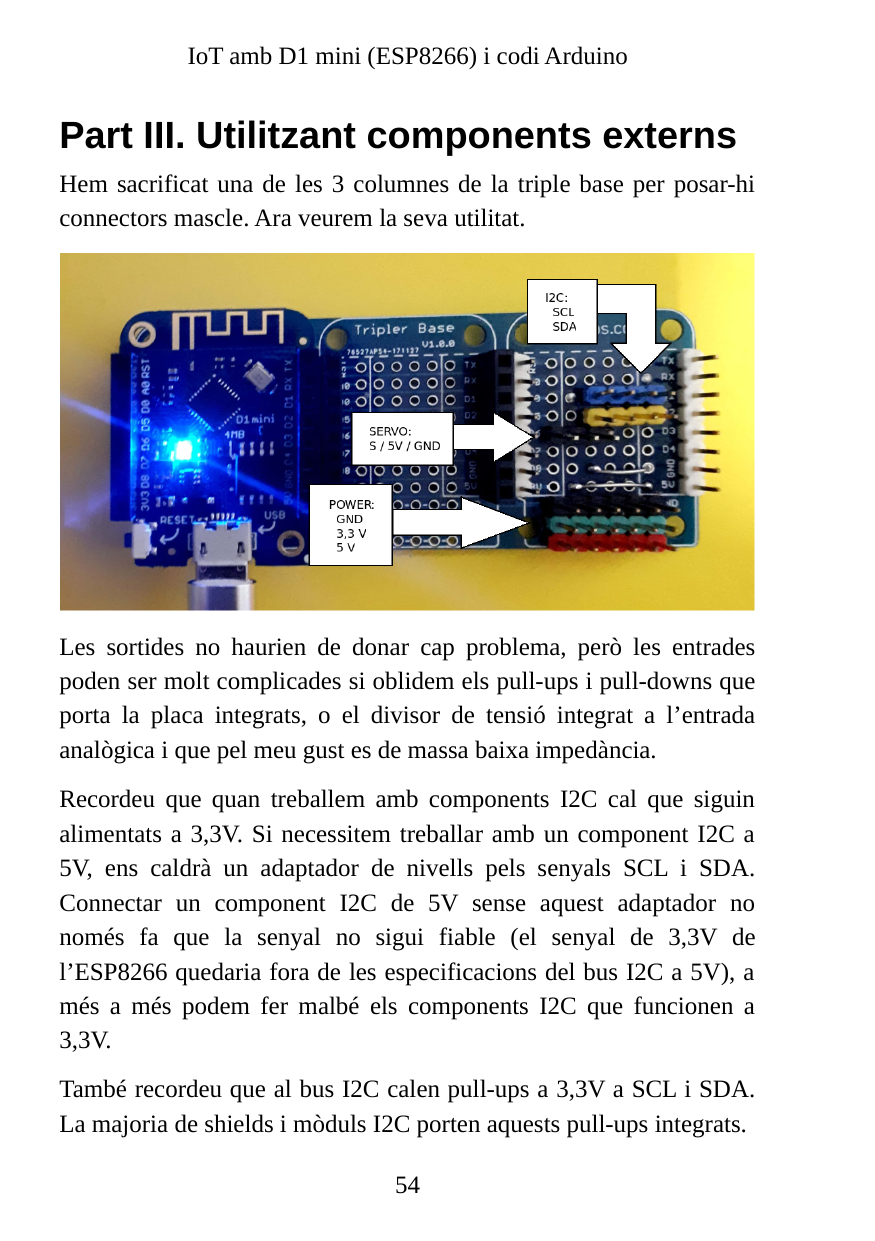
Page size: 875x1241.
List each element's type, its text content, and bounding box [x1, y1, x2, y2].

subtitle Part III. Utilitzant components externs [59, 113, 756, 156]
text També recordeu que al bus I2C calen pull-ups a 3,3V a SCL i SDA. La majoria de shields i mòduls I2C porten aquests pull-ups integrats. [59, 1074, 756, 1138]
text Recordeu que quan treballem amb components I2C cal que siguin alimentats a 3,3V. Si necessitem treballar amb un component I2C a 5V, ens caldrà un adaptador de nivells pels senyals SCL i SDA. Connectar un component I2C de 5V sense aquest adaptador no només fa que la senyal no sigui fiable (el senyal de 3,3V de l’ESP8266 quedaria fora de les especificacions del bus I2C a 5V), a més a més podem fer malbé els components I2C que funcionen a 3,3V. [59, 784, 756, 1054]
picture [59, 252, 756, 612]
text Hem sacrificat una de les 3 columnes de la triple base per posar-hi connectors mascle. Ara veurem la seva utilitat. [59, 169, 756, 232]
text Les sortides no haurien de donar cap problema, però les entrades poden ser molt complicades si oblidem els pull-ups i pull-downs que porta la placa integrats, o el divisor de tensió integrat a l’entrada analògica i que pel meu gust es de massa baixa impedància. [59, 632, 756, 764]
